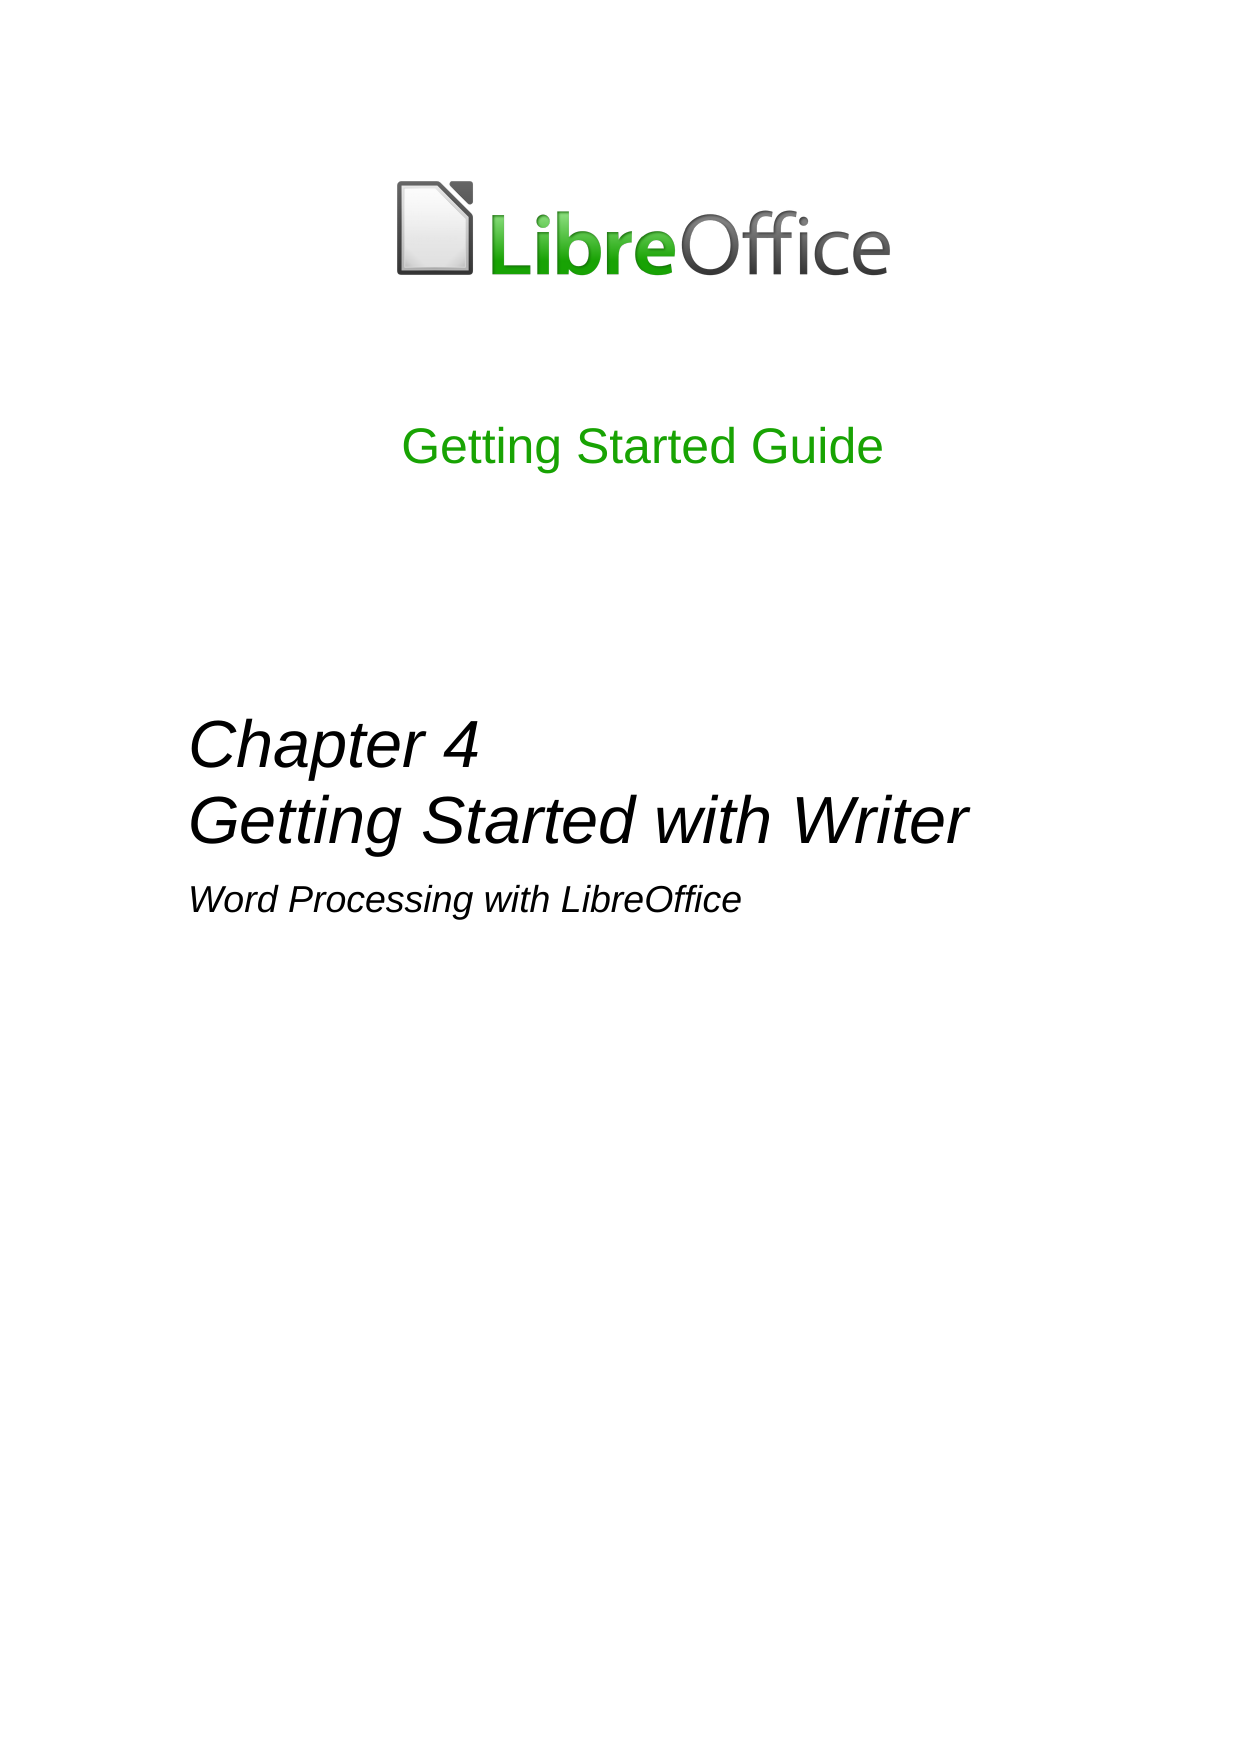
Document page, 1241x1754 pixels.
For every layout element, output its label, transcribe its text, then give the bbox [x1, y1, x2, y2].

picture [392, 177, 893, 282]
subtitle Word Processing with LibreOffice [188, 877, 1098, 921]
title Chapter 4 Getting Started with Writer [188, 705, 1098, 858]
text Getting Started Guide [188, 416, 1098, 474]
